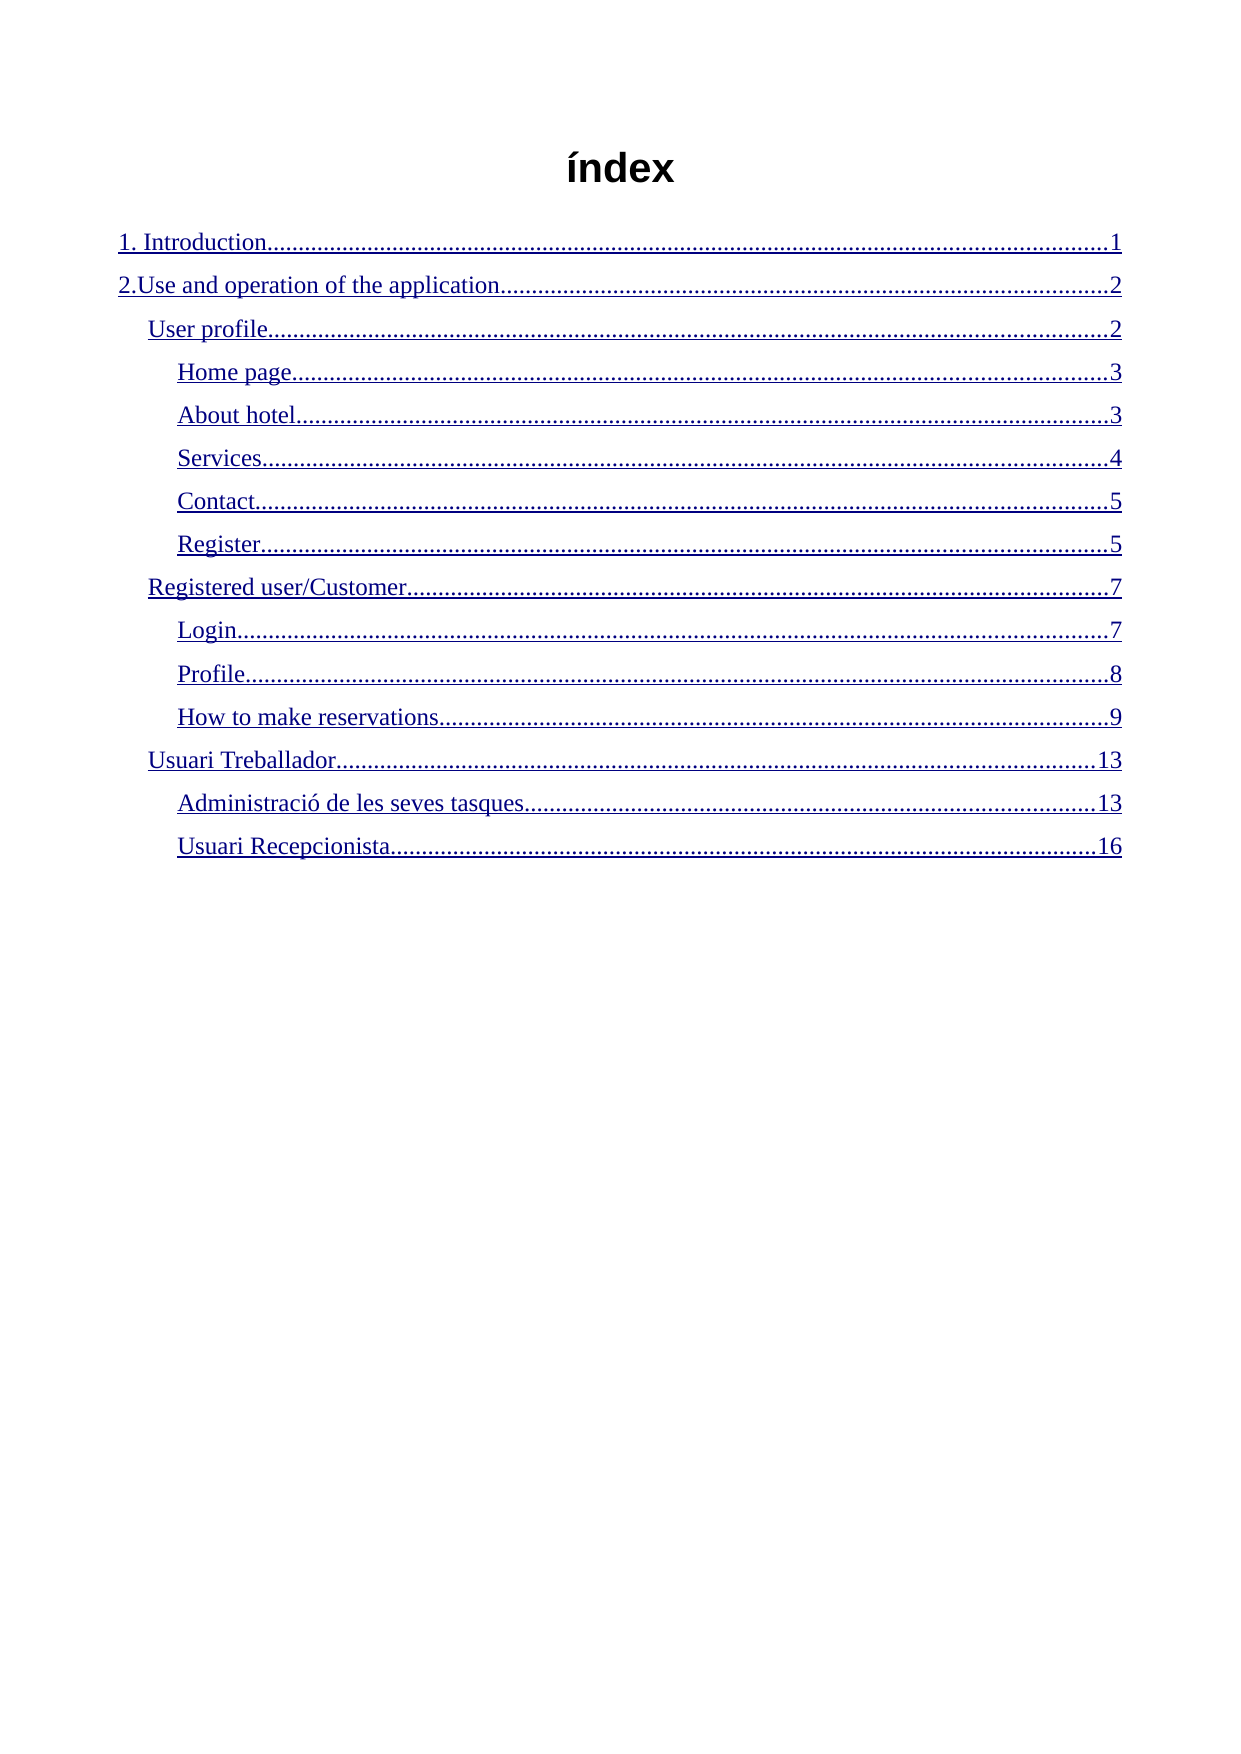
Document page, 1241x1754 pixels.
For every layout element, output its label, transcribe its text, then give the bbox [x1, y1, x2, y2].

text Usuari Treballador 13 [148, 745, 1122, 770]
text About hotel 3 [177, 400, 1122, 425]
text How to make reservations 9 [177, 702, 1122, 727]
text 2.Use and operation of the application 2 [118, 271, 1122, 296]
text Profile 8 [177, 659, 1122, 684]
text Contact 5 [177, 486, 1122, 511]
text Login 7 [177, 616, 1122, 641]
text Register 5 [177, 529, 1122, 554]
text Services 4 [177, 443, 1122, 468]
subtitle índex [118, 143, 1122, 191]
text Usuari Recepcionista 16 [177, 831, 1122, 856]
text User profile 2 [148, 314, 1122, 339]
text Home page 3 [177, 357, 1122, 382]
text Registered user/Customer 7 [148, 572, 1122, 597]
text 1. Introduction 1 [118, 227, 1122, 252]
text Administració de les seves tasques 13 [177, 788, 1122, 813]
